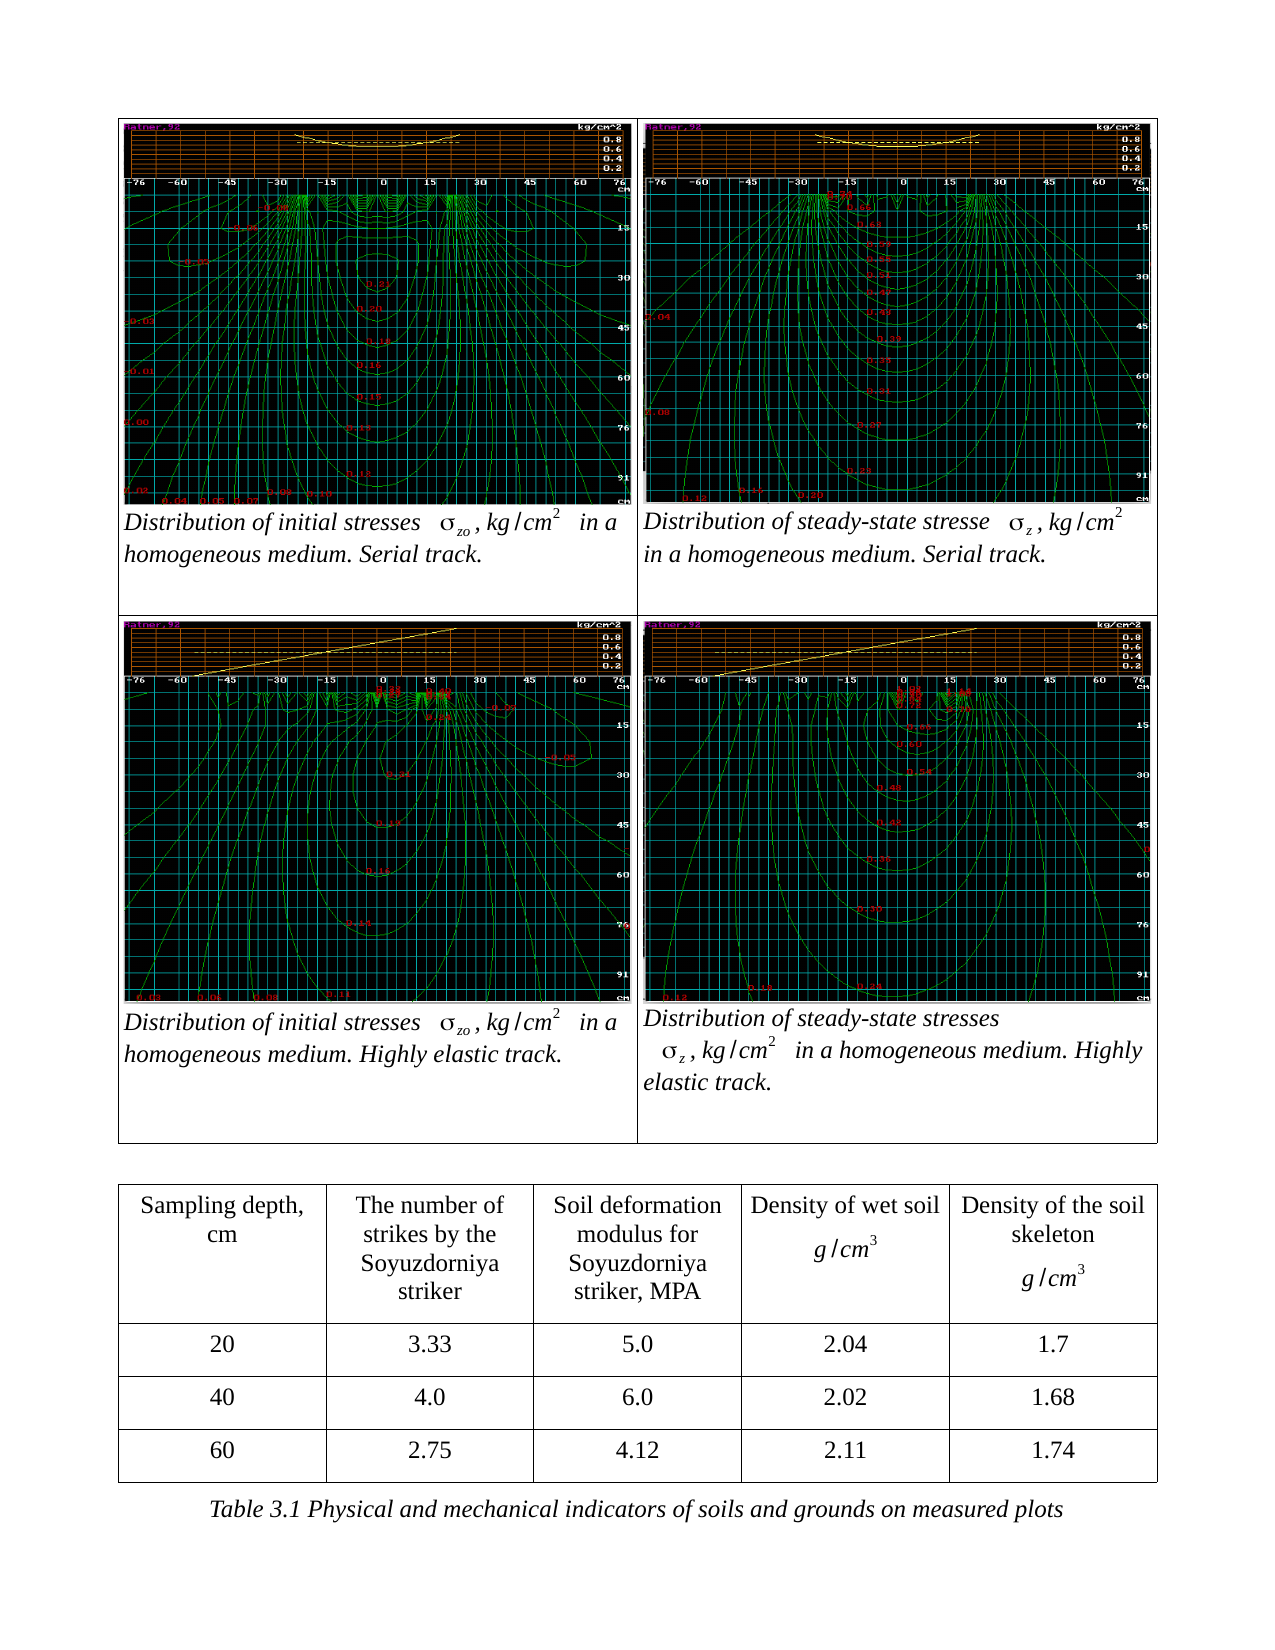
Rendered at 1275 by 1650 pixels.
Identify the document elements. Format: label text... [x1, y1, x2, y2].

table_header Soil deformation modulus for Soyuzdorniya striker, MPA [534, 1185, 741, 1323]
picture [643, 123, 1152, 504]
table_cell [638, 616, 1157, 1003]
table_cell 40 [119, 1377, 326, 1429]
table_header [638, 568, 1157, 615]
table_cell 2.75 [327, 1430, 533, 1482]
picture [123, 123, 632, 505]
table_cell [119, 616, 637, 1143]
table_header [119, 505, 637, 615]
table_cell 2.02 [742, 1377, 949, 1429]
table_cell 1.68 [950, 1377, 1157, 1429]
table_cell [638, 1004, 1157, 1143]
table_header The number of strikes by the Soyuzdorniya striker [327, 1185, 533, 1323]
table_cell 4.0 [327, 1377, 533, 1429]
table_cell 60 [119, 1430, 326, 1482]
table_cell 1.7 [950, 1324, 1157, 1376]
picture [643, 621, 1152, 1004]
table_header Density of wet soil [742, 1185, 949, 1323]
table_cell 4.12 [534, 1430, 741, 1482]
table_cell 1.74 [950, 1430, 1157, 1482]
table_cell 2.04 [742, 1324, 949, 1376]
table_cell 2.11 [742, 1430, 949, 1482]
text Table 3.1 Physical and mechanical indicators of soils and grounds on measured plots [118, 1494, 1157, 1523]
picture [123, 621, 632, 1004]
table_cell 5.0 [534, 1324, 741, 1376]
table_cell 6.0 [534, 1377, 741, 1429]
table_cell 3.33 [327, 1324, 533, 1376]
table_header Density of the soil skeleton [950, 1185, 1157, 1323]
table_header [638, 119, 1157, 567]
table_header Sampling depth, cm [119, 1185, 326, 1323]
table_header [119, 119, 637, 504]
table_cell 20 [119, 1324, 326, 1376]
